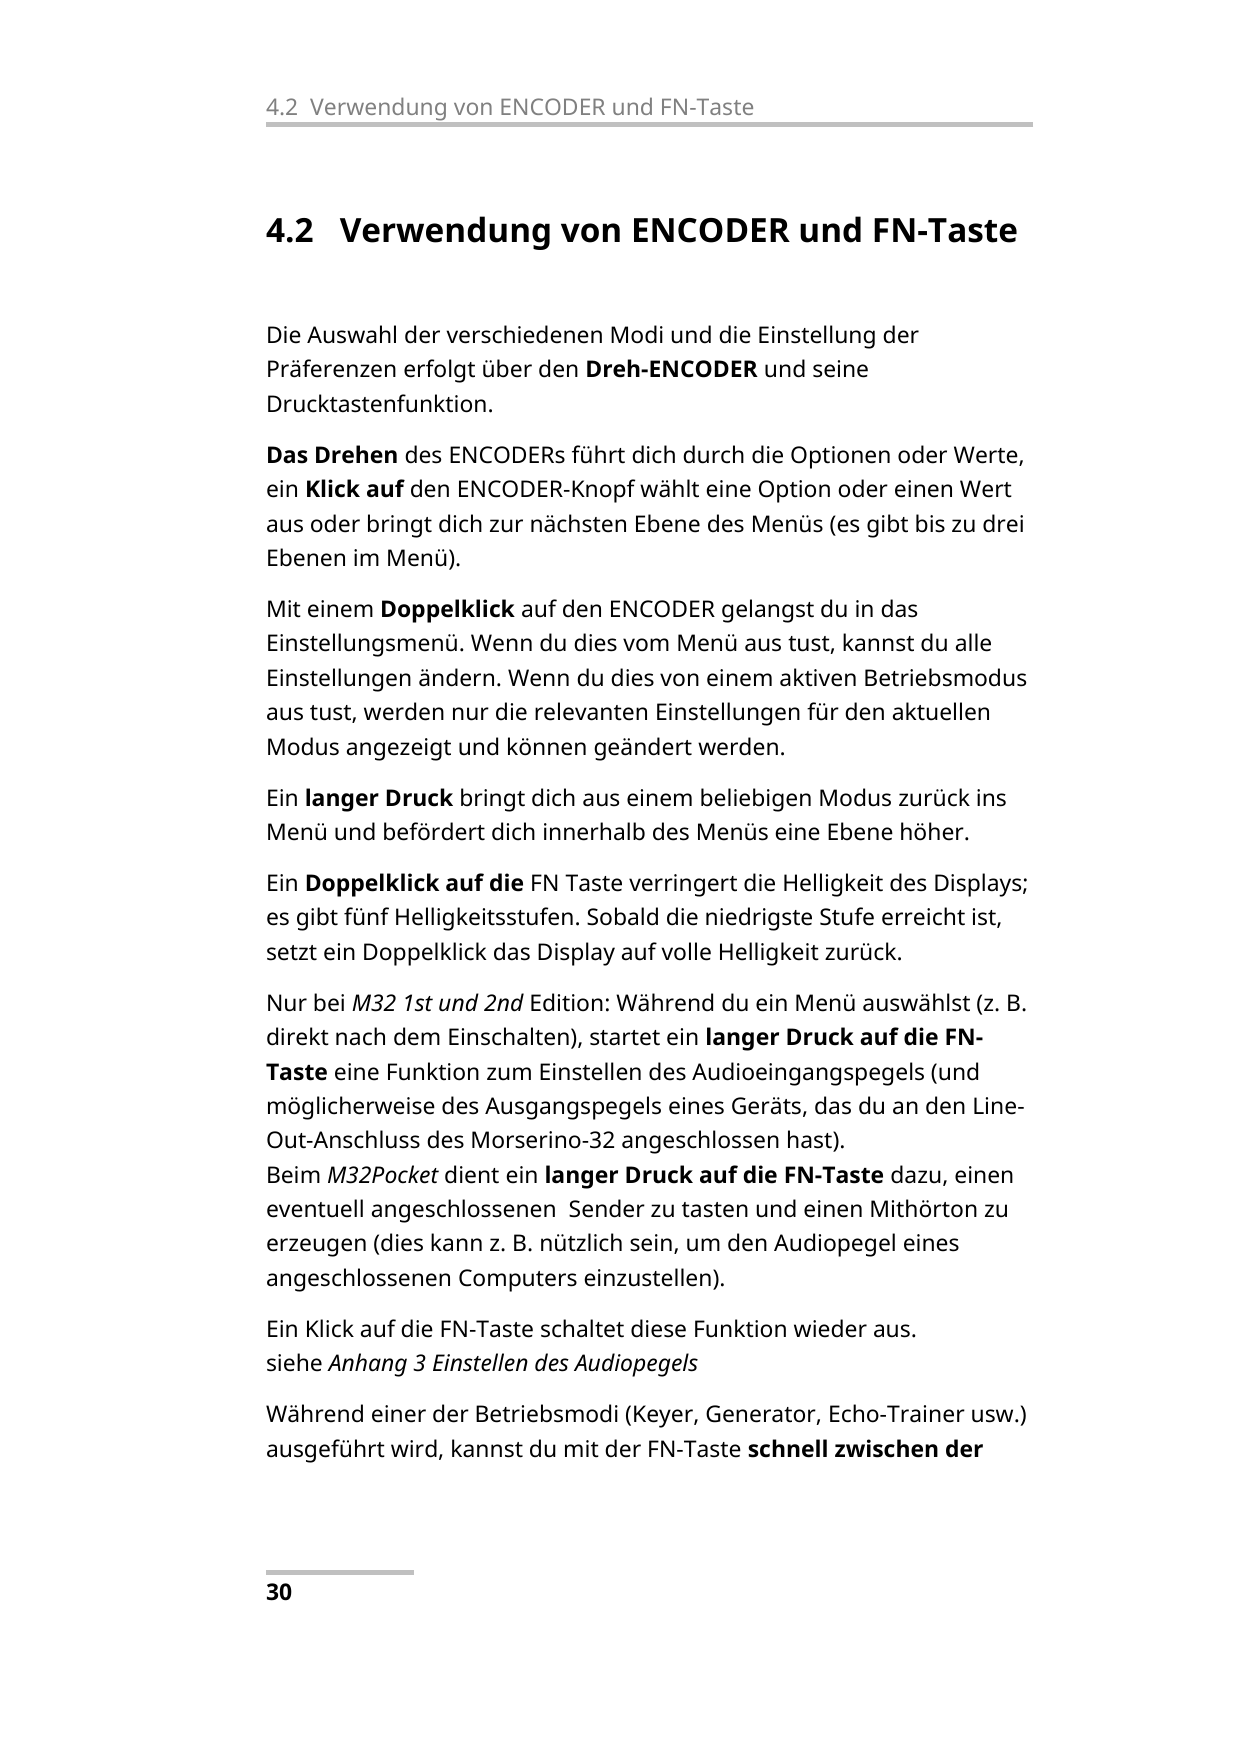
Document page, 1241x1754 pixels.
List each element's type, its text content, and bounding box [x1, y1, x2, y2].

text Ein Doppelklick auf die FN Taste verringert die Helligkeit des Displays; es gibt fünf Helligkeitsstufen. Sobald die niedrigste Stufe erreicht ist, setzt ein Doppelklick das Display auf volle Helligkeit zurück. [266, 867, 1033, 967]
text Mit einem Doppelklick auf den ENCODER gelangst du in das Einstellungsmenü. Wenn du dies vom Menü aus tust, kannst du alle Einstellungen ändern. Wenn du dies von einem aktiven Betriebsmodus aus tust, werden nur die relevanten Einstellungen für den aktuellen Modus angezeigt und können geändert werden. [266, 593, 1033, 762]
text Nur bei M32 1st und 2nd Edition: Während du ein Menü auswählst (z. B. direkt nach dem Einschalten), startet ein langer Druck auf die FN-Taste eine Funktion zum Einstellen des Audioeingangspegels (und möglicherweise des Ausgangspegels eines Geräts, das du an den Line-Out-Anschluss des Morserino-32 angeschlossen hast). Beim M32Pocket dient ein langer Druck auf die FN-Taste dazu, einen eventuell angeschlossenen Sender zu tasten und einen Mithörton zu erzeugen (dies kann z. B. nützlich sein, um den Audiopegel eines angeschlossenen Computers einzustellen). [266, 987, 1033, 1293]
text Die Auswahl der verschiedenen Modi und die Einstellung der Präferenzen erfolgt über den Dreh-ENCODER und seine Drucktastenfunktion. [266, 319, 1033, 419]
subtitle Verwendung von ENCODER und FN-Taste [266, 207, 1033, 252]
text Ein langer Druck bringt dich aus einem beliebigen Modus zurück ins Menü und befördert dich innerhalb des Menüs eine Ebene höher. [266, 782, 1033, 847]
text Während einer der Betriebsmodi (Keyer, Generator, Echo-Trainer usw.) ausgeführt wird, kannst du mit der FN-Taste schnell zwischen der [266, 1398, 1033, 1464]
text Das Drehen des ENCODERs führt dich durch die Optionen oder Werte, ein Klick auf den ENCODER-Knopf wählt eine Option oder einen Wert aus oder bringt dich zur nächsten Ebene des Menüs (es gibt bis zu drei Ebenen im Menü). [266, 439, 1033, 573]
text Ein Klick auf die FN-Taste schaltet diese Funktion wieder aus. siehe Anhang 3 Einstellen des Audiopegels [266, 1313, 1033, 1378]
